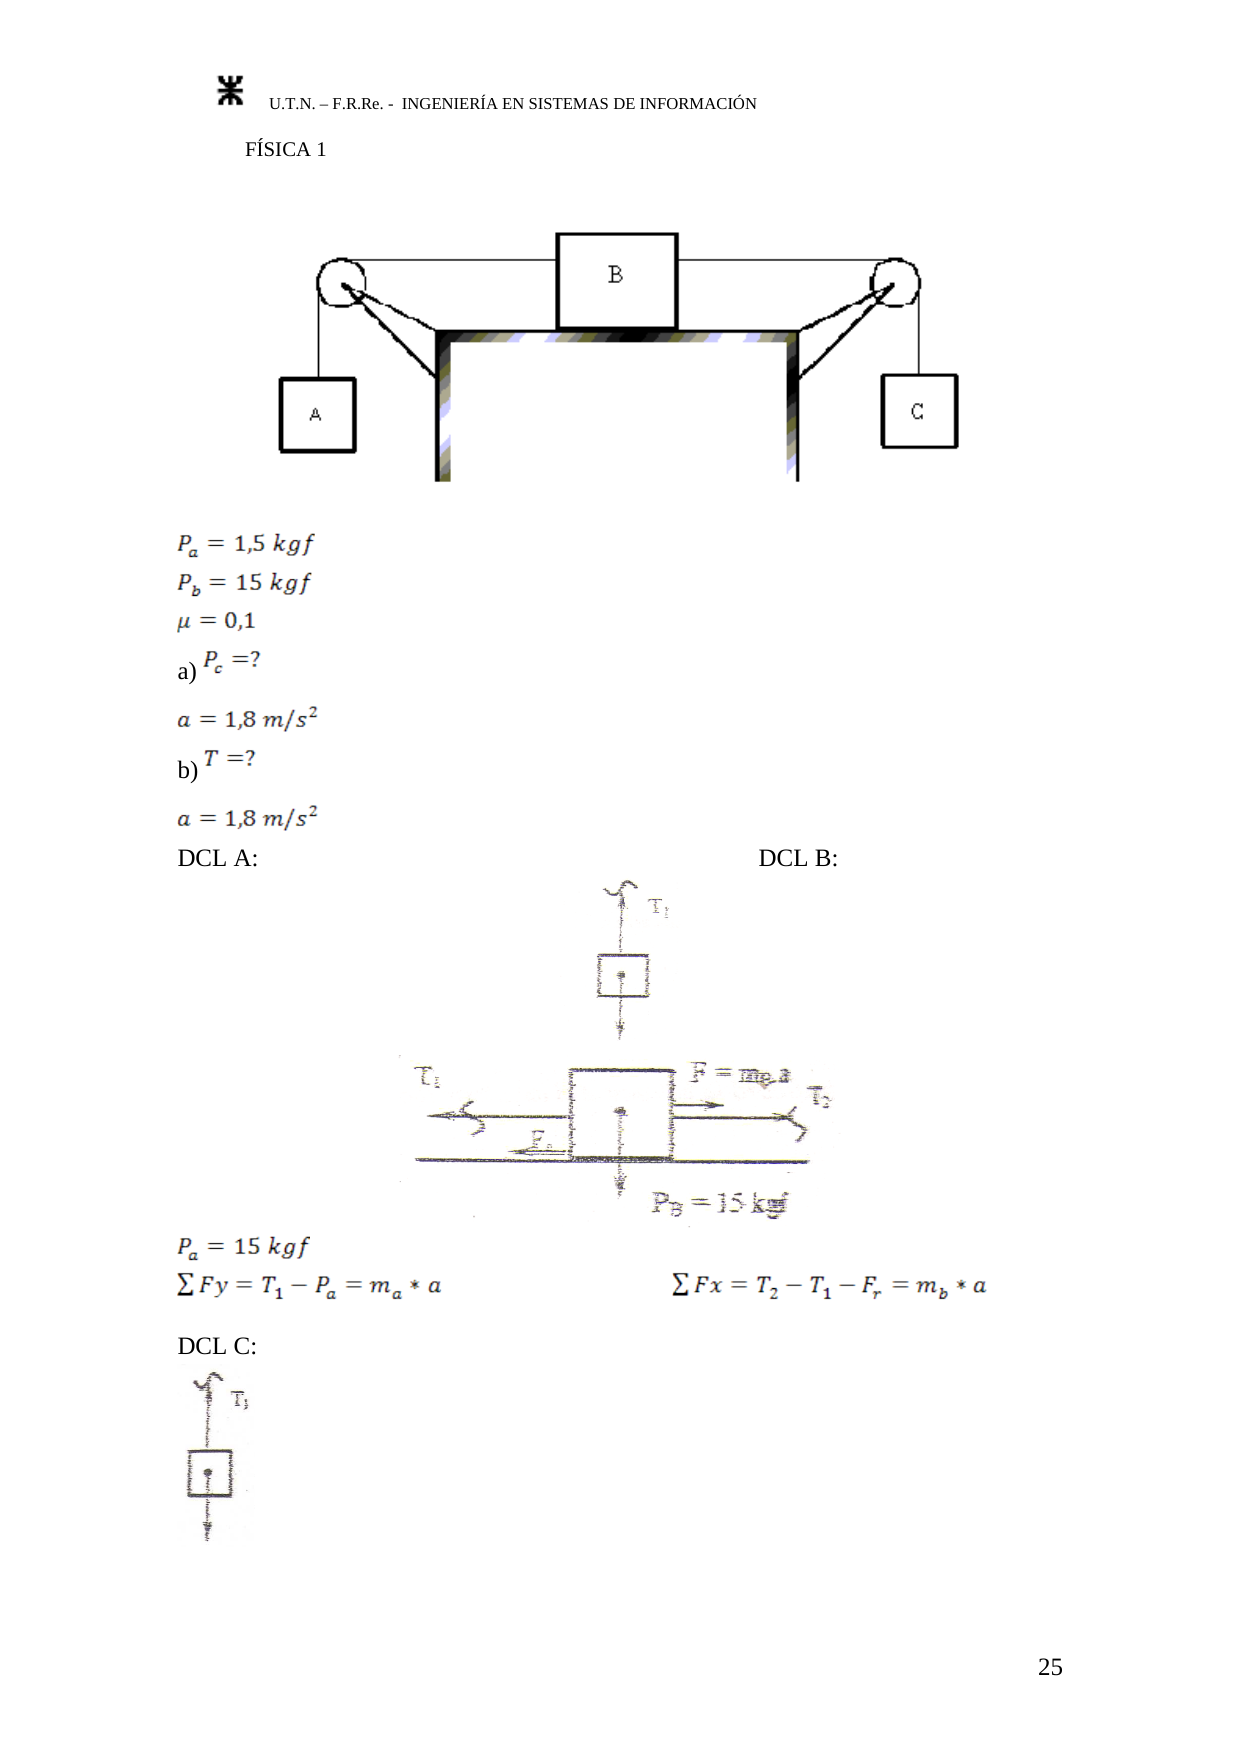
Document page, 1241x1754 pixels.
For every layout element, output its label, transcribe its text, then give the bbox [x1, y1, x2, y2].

picture [398, 1055, 843, 1228]
picture [177, 804, 321, 839]
picture [672, 1271, 987, 1306]
picture [177, 1271, 442, 1306]
text DCL C: [177, 1331, 1063, 1360]
picture [177, 606, 257, 641]
text a) [177, 645, 1063, 699]
picture [177, 568, 312, 603]
picture [177, 1232, 310, 1267]
picture [560, 876, 681, 1051]
picture [177, 705, 321, 740]
picture [204, 744, 256, 779]
picture [177, 529, 315, 564]
picture [203, 645, 261, 680]
picture [177, 1364, 255, 1547]
text DCL A: DCL B: [177, 843, 1063, 872]
text b) [177, 744, 1063, 798]
